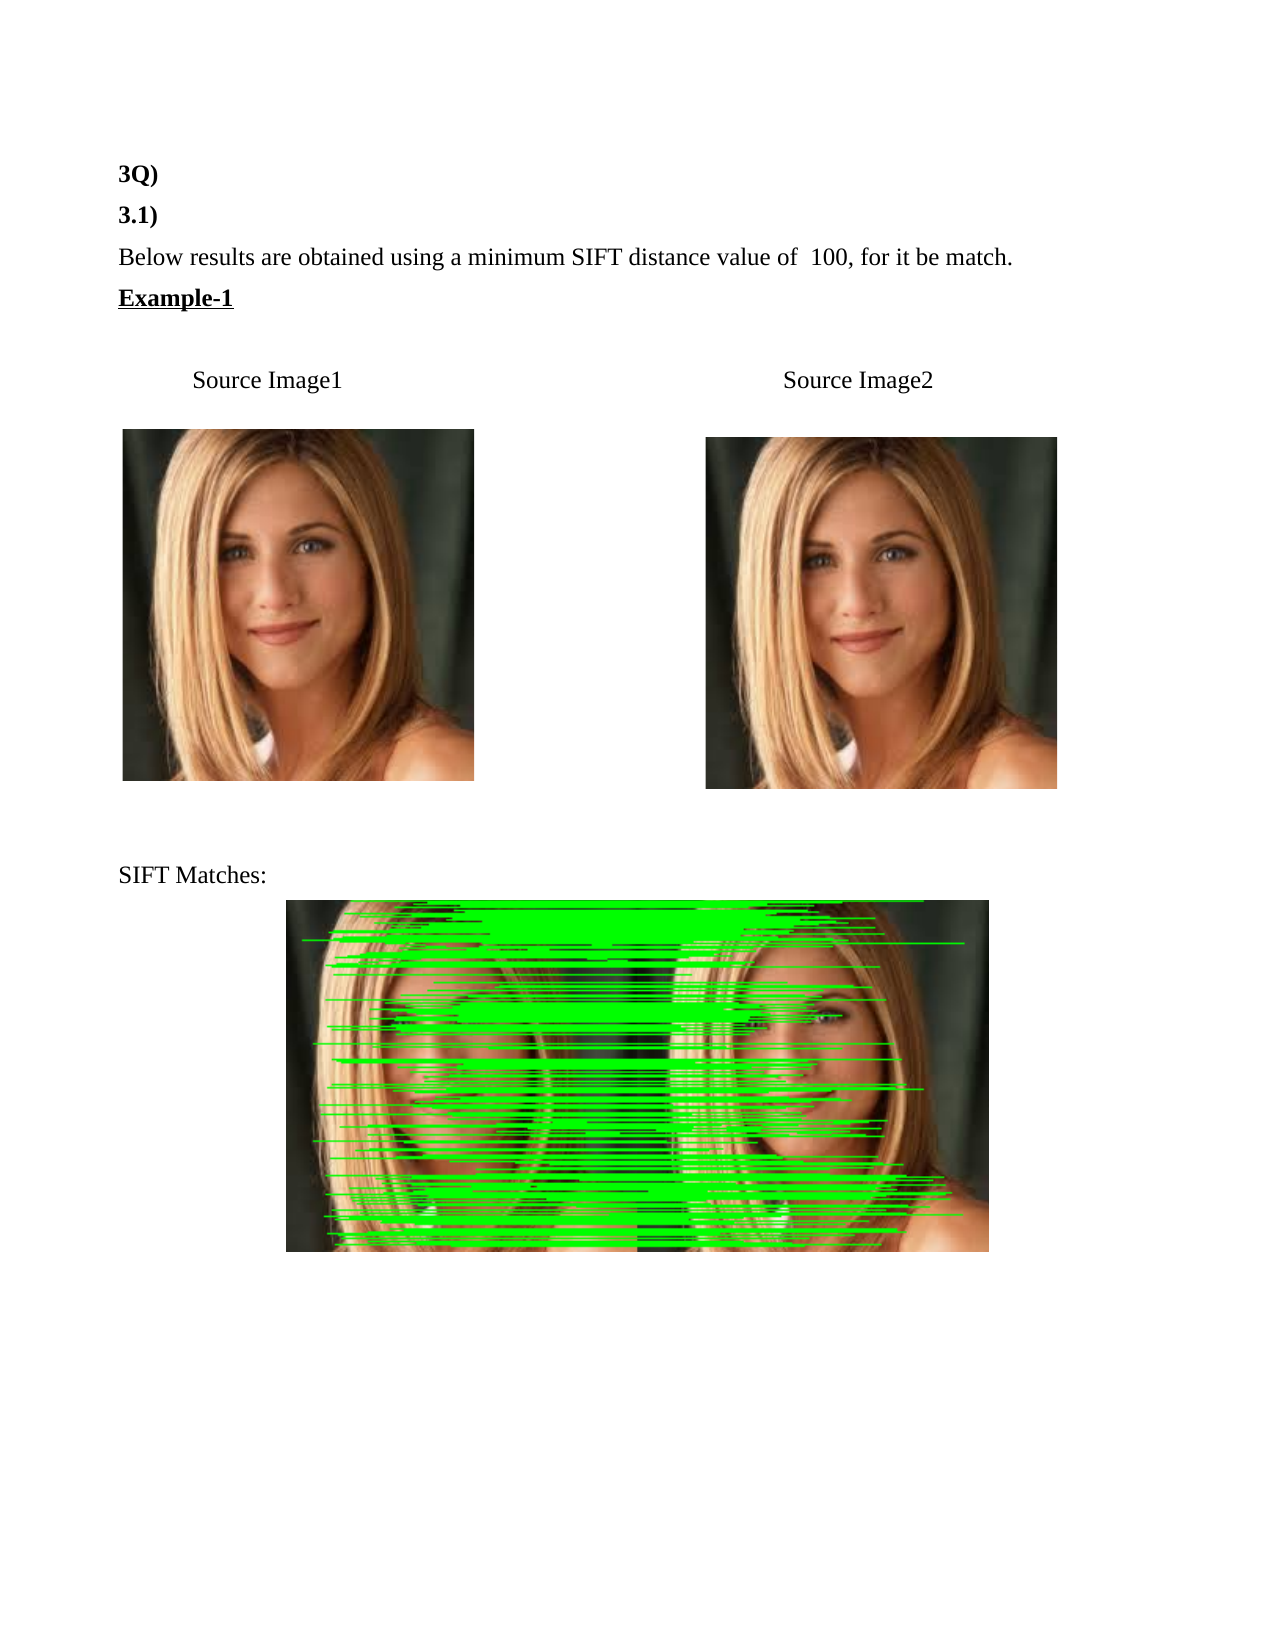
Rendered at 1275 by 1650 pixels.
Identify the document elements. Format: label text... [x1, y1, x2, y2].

text 3Q) [118, 159, 1157, 188]
picture [122, 429, 475, 781]
text 3.1) [118, 201, 1157, 229]
text SIFT Matches: [118, 861, 1157, 889]
text Example-1 [118, 283, 1157, 312]
picture [286, 900, 989, 1252]
text Source Image1 Source Image2 [118, 366, 1157, 394]
picture [705, 437, 1058, 789]
text Below results are obtained using a minimum SIFT distance value of 100, for it be match. [118, 242, 1157, 271]
